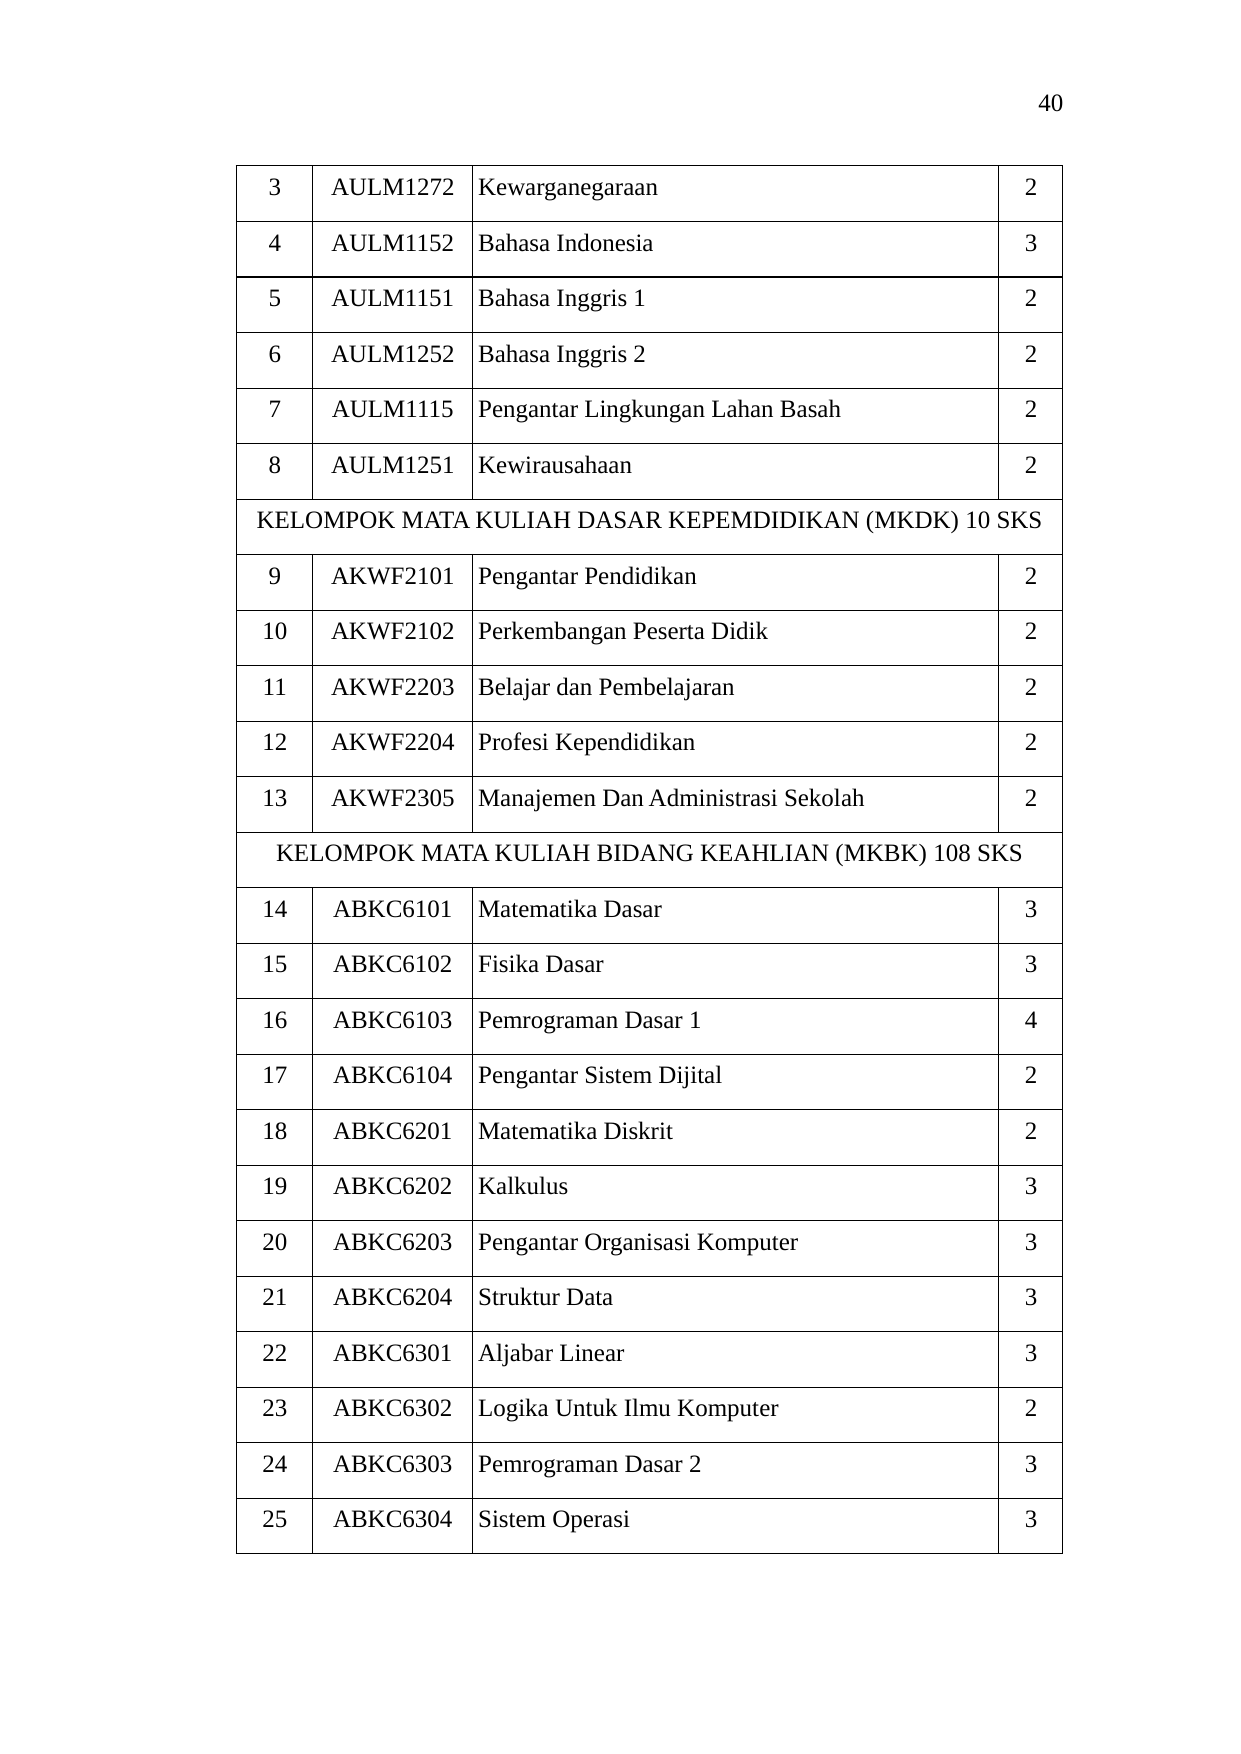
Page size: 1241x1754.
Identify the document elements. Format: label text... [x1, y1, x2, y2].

table_cell ABKC6101 [313, 888, 472, 943]
table_cell 2 [999, 722, 1062, 776]
table_cell AULM1252 [313, 333, 472, 387]
table_cell Pengantar Organisasi Komputer [473, 1221, 998, 1276]
table_cell ABKC6104 [313, 1055, 472, 1109]
table_cell ABKC6303 [313, 1443, 472, 1498]
table_cell 17 [237, 1055, 312, 1109]
table_cell AKWF2203 [313, 666, 472, 721]
table_cell 4 [999, 999, 1062, 1054]
table_cell AULM1251 [313, 444, 472, 498]
table_cell ABKC6302 [313, 1388, 472, 1442]
table_cell 2 [999, 166, 1062, 221]
table_cell 2 [999, 1055, 1062, 1109]
table_cell Matematika Diskrit [473, 1110, 998, 1165]
table_cell 3 [999, 1499, 1062, 1553]
table_cell 22 [237, 1332, 312, 1387]
table_cell Bahasa Inggris 2 [473, 333, 998, 387]
table_cell 19 [237, 1166, 312, 1220]
table_cell ABKC6102 [313, 944, 472, 998]
table_cell 23 [237, 1388, 312, 1442]
table_cell 16 [237, 999, 312, 1054]
table_cell 3 [999, 1166, 1062, 1220]
table_cell ABKC6304 [313, 1499, 472, 1553]
table_cell 6 [237, 333, 312, 387]
table_cell Bahasa Inggris 1 [473, 278, 998, 332]
table_cell Struktur Data [473, 1277, 998, 1331]
table_cell KELOMPOK MATA KULIAH DASAR KEPEMDIDIKAN (MKDK) 10 SKS [237, 500, 1062, 554]
table_cell Belajar dan Pembelajaran [473, 666, 998, 721]
table_cell Kewarganegaraan [473, 166, 998, 221]
table_cell 2 [999, 555, 1062, 609]
table_cell 2 [999, 1388, 1062, 1442]
table_cell 3 [999, 1332, 1062, 1387]
table_cell KELOMPOK MATA KULIAH BIDANG KEAHLIAN (MKBK) 108 SKS [237, 833, 1062, 887]
table_cell 3 [999, 1277, 1062, 1331]
table_cell Manajemen Dan Administrasi Sekolah [473, 777, 998, 832]
table_cell 20 [237, 1221, 312, 1276]
table_cell ABKC6202 [313, 1166, 472, 1220]
table_cell 8 [237, 444, 312, 498]
table_cell 2 [999, 333, 1062, 387]
table_cell Perkembangan Peserta Didik [473, 611, 998, 665]
table_cell Matematika Dasar [473, 888, 998, 943]
table_cell 2 [999, 666, 1062, 721]
table_cell 24 [237, 1443, 312, 1498]
table_cell ABKC6203 [313, 1221, 472, 1276]
table_cell 13 [237, 777, 312, 832]
table_cell 9 [237, 555, 312, 609]
table_cell AKWF2204 [313, 722, 472, 776]
table_cell AKWF2102 [313, 611, 472, 665]
table_cell 4 [237, 222, 312, 276]
table_cell AULM1152 [313, 222, 472, 276]
table_cell 3 [999, 888, 1062, 943]
table_cell 14 [237, 888, 312, 943]
table_cell AULM1272 [313, 166, 472, 221]
table_cell 3 [237, 166, 312, 221]
table_cell 2 [999, 389, 1062, 443]
table_cell 2 [999, 278, 1062, 332]
table_cell 7 [237, 389, 312, 443]
table_cell 21 [237, 1277, 312, 1331]
table_cell 15 [237, 944, 312, 998]
table_cell ABKC6204 [313, 1277, 472, 1331]
table_cell 2 [999, 777, 1062, 832]
table_cell ABKC6201 [313, 1110, 472, 1165]
table_cell Pemrograman Dasar 2 [473, 1443, 998, 1498]
table_cell Pengantar Sistem Dijital [473, 1055, 998, 1109]
table_cell 25 [237, 1499, 312, 1553]
table_cell Sistem Operasi [473, 1499, 998, 1553]
table_cell 3 [999, 222, 1062, 276]
table_cell 2 [999, 611, 1062, 665]
table_cell 3 [999, 944, 1062, 998]
table_cell 3 [999, 1221, 1062, 1276]
table_cell AULM1115 [313, 389, 472, 443]
table_cell ABKC6301 [313, 1332, 472, 1387]
table_cell 3 [999, 1443, 1062, 1498]
table_cell 5 [237, 278, 312, 332]
table_cell Bahasa Indonesia [473, 222, 998, 276]
table_cell AKWF2101 [313, 555, 472, 609]
table_cell Kalkulus [473, 1166, 998, 1220]
table_cell Pengantar Pendidikan [473, 555, 998, 609]
table_cell Kewirausahaan [473, 444, 998, 498]
table_cell Pengantar Lingkungan Lahan Basah [473, 389, 998, 443]
table_cell ABKC6103 [313, 999, 472, 1054]
table_cell 2 [999, 444, 1062, 498]
table_cell AKWF2305 [313, 777, 472, 832]
table_cell 2 [999, 1110, 1062, 1165]
table_cell 11 [237, 666, 312, 721]
table_cell 12 [237, 722, 312, 776]
table_cell Pemrograman Dasar 1 [473, 999, 998, 1054]
table_cell 18 [237, 1110, 312, 1165]
table_cell AULM1151 [313, 278, 472, 332]
table_cell 10 [237, 611, 312, 665]
table_cell Profesi Kependidikan [473, 722, 998, 776]
table_cell Aljabar Linear [473, 1332, 998, 1387]
table_cell Fisika Dasar [473, 944, 998, 998]
table_cell Logika Untuk Ilmu Komputer [473, 1388, 998, 1442]
